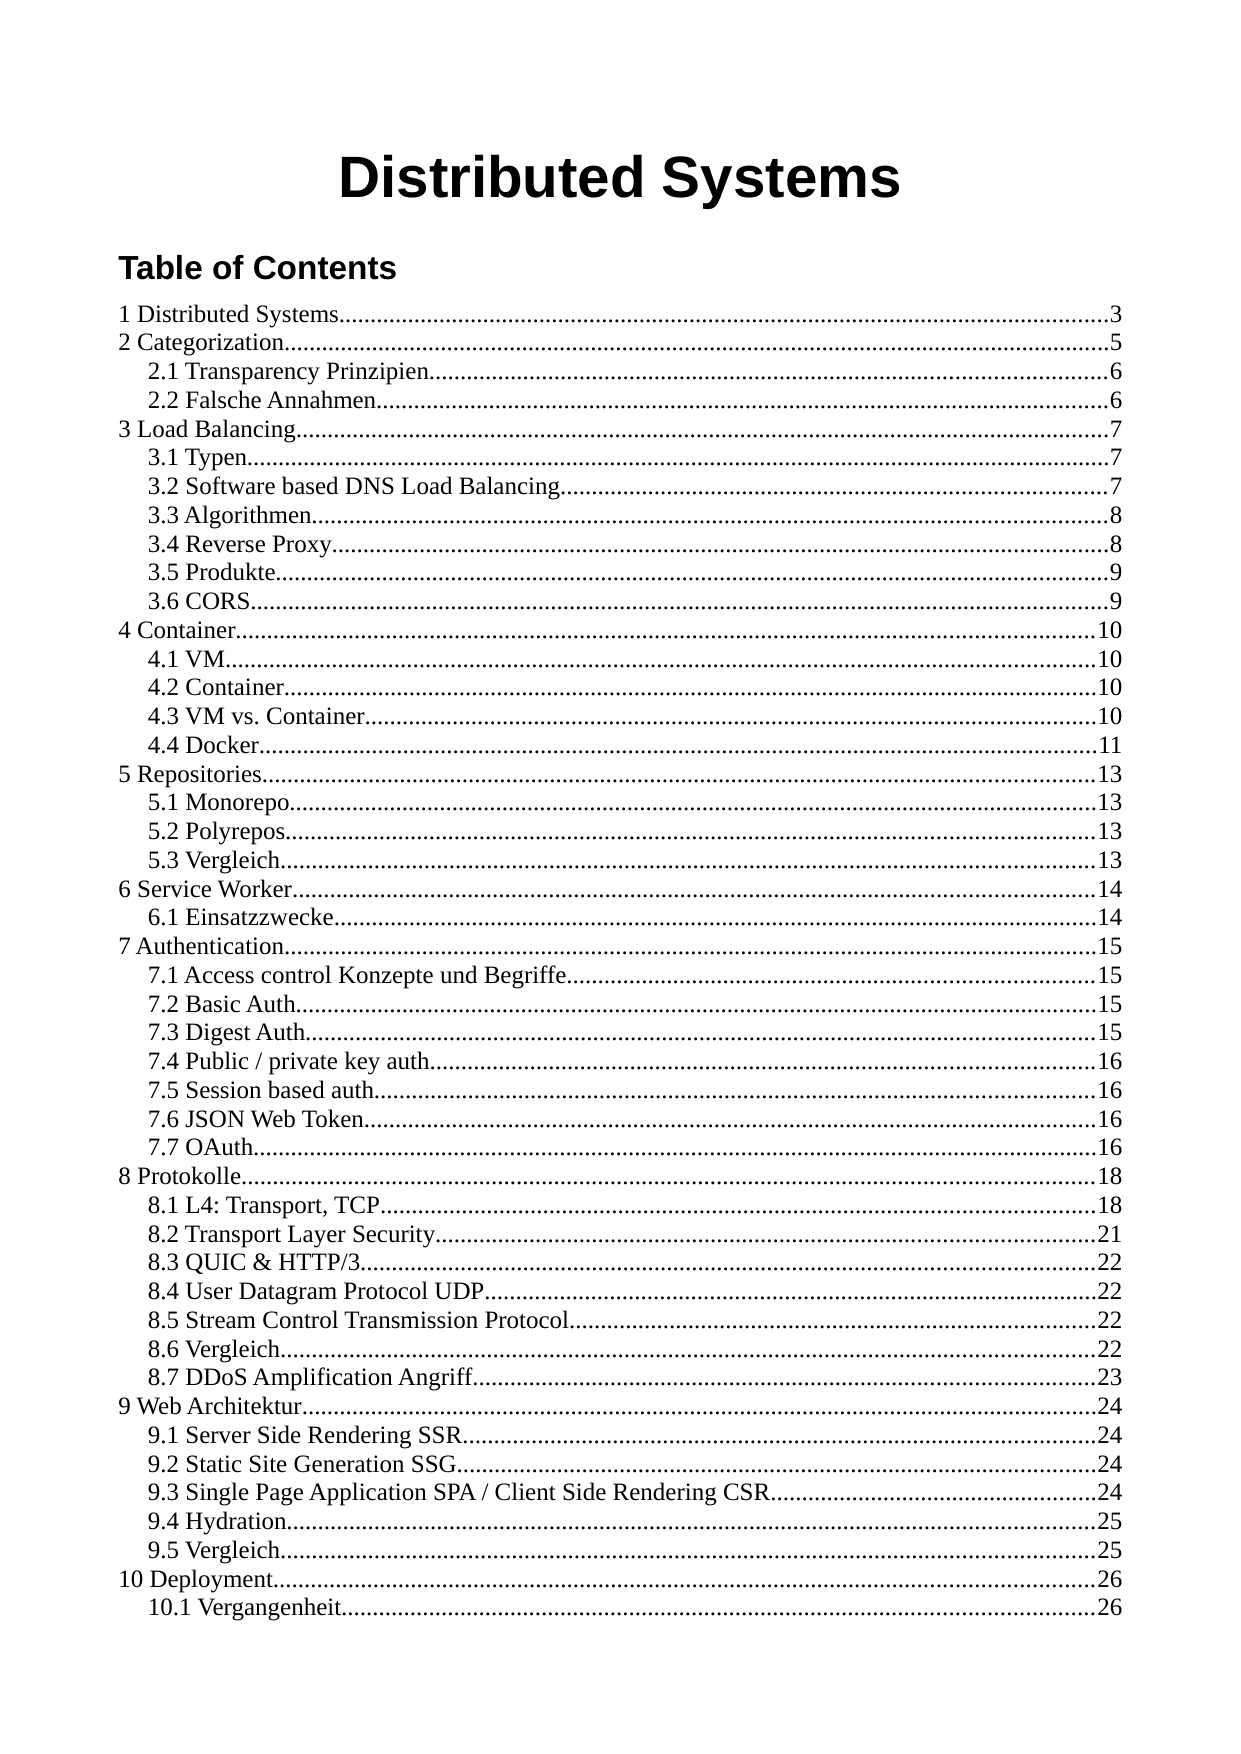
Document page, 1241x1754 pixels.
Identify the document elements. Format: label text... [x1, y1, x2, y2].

text 3.3 Algorithmen 8 [148, 500, 1122, 529]
text 6 Service Worker 14 [118, 874, 1122, 902]
text 4.1 VM 10 [148, 644, 1122, 672]
text 2.2 Falsche Annahmen 6 [148, 385, 1122, 414]
text 9.4 Hydration 25 [148, 1506, 1122, 1535]
text 10.1 Vergangenheit 26 [148, 1592, 1122, 1621]
text 9.3 Single Page Application SPA / Client Side Rendering CSR 24 [148, 1477, 1122, 1506]
text 3.2 Software based DNS Load Balancing 7 [148, 471, 1122, 500]
text 8.1 L4: Transport, TCP 18 [148, 1190, 1122, 1219]
title Distributed Systems [118, 143, 1122, 210]
text 3.5 Produkte 9 [148, 557, 1122, 586]
text 7.4 Public / private key auth 16 [148, 1046, 1122, 1075]
text 8 Protokolle 18 [118, 1161, 1122, 1190]
text 8.4 User Datagram Protocol UDP 22 [148, 1276, 1122, 1305]
text 4.2 Container 10 [148, 672, 1122, 701]
text 7 Authentication 15 [118, 931, 1122, 960]
text 3.4 Reverse Proxy 8 [148, 529, 1122, 557]
text 9 Web Architektur 24 [118, 1391, 1122, 1420]
text 5.1 Monorepo 13 [148, 787, 1122, 816]
text 7.3 Digest Auth 15 [148, 1017, 1122, 1046]
text 4 Container 10 [118, 615, 1122, 644]
text 9.1 Server Side Rendering SSR 24 [148, 1420, 1122, 1449]
text 8.2 Transport Layer Security 21 [148, 1219, 1122, 1247]
text 8.6 Vergleich 22 [148, 1334, 1122, 1362]
text 3.1 Typen 7 [148, 442, 1122, 471]
text 7.6 JSON Web Token 16 [148, 1104, 1122, 1132]
text 5.2 Polyrepos 13 [148, 816, 1122, 845]
text 4.4 Docker 11 [148, 730, 1122, 759]
text 3.6 CORS 9 [148, 586, 1122, 615]
text 8.7 DDoS Amplification Angriff 23 [148, 1362, 1122, 1391]
text 5 Repositories 13 [118, 759, 1122, 787]
text 8.5 Stream Control Transmission Protocol 22 [148, 1305, 1122, 1334]
text 7.5 Session based auth 16 [148, 1075, 1122, 1104]
text 3 Load Balancing 7 [118, 414, 1122, 442]
text 4.3 VM vs. Container 10 [148, 701, 1122, 730]
text 9.5 Vergleich 25 [148, 1535, 1122, 1564]
text 2.1 Transparency Prinzipien 6 [148, 356, 1122, 385]
text 1 Distributed Systems 3 [118, 299, 1122, 327]
text 6.1 Einsatzzwecke 14 [148, 902, 1122, 931]
text 8.3 QUIC & HTTP/3 22 [148, 1247, 1122, 1276]
text 7.7 OAuth 16 [148, 1132, 1122, 1161]
text 9.2 Static Site Generation SSG 24 [148, 1449, 1122, 1477]
text 10 Deployment 26 [118, 1564, 1122, 1592]
text 7.1 Access control Konzepte und Begriffe 15 [148, 960, 1122, 989]
text 2 Categorization 5 [118, 327, 1122, 356]
text 7.2 Basic Auth 15 [148, 989, 1122, 1017]
subtitle Table of Contents [118, 248, 1122, 286]
text 5.3 Vergleich 13 [148, 845, 1122, 874]
